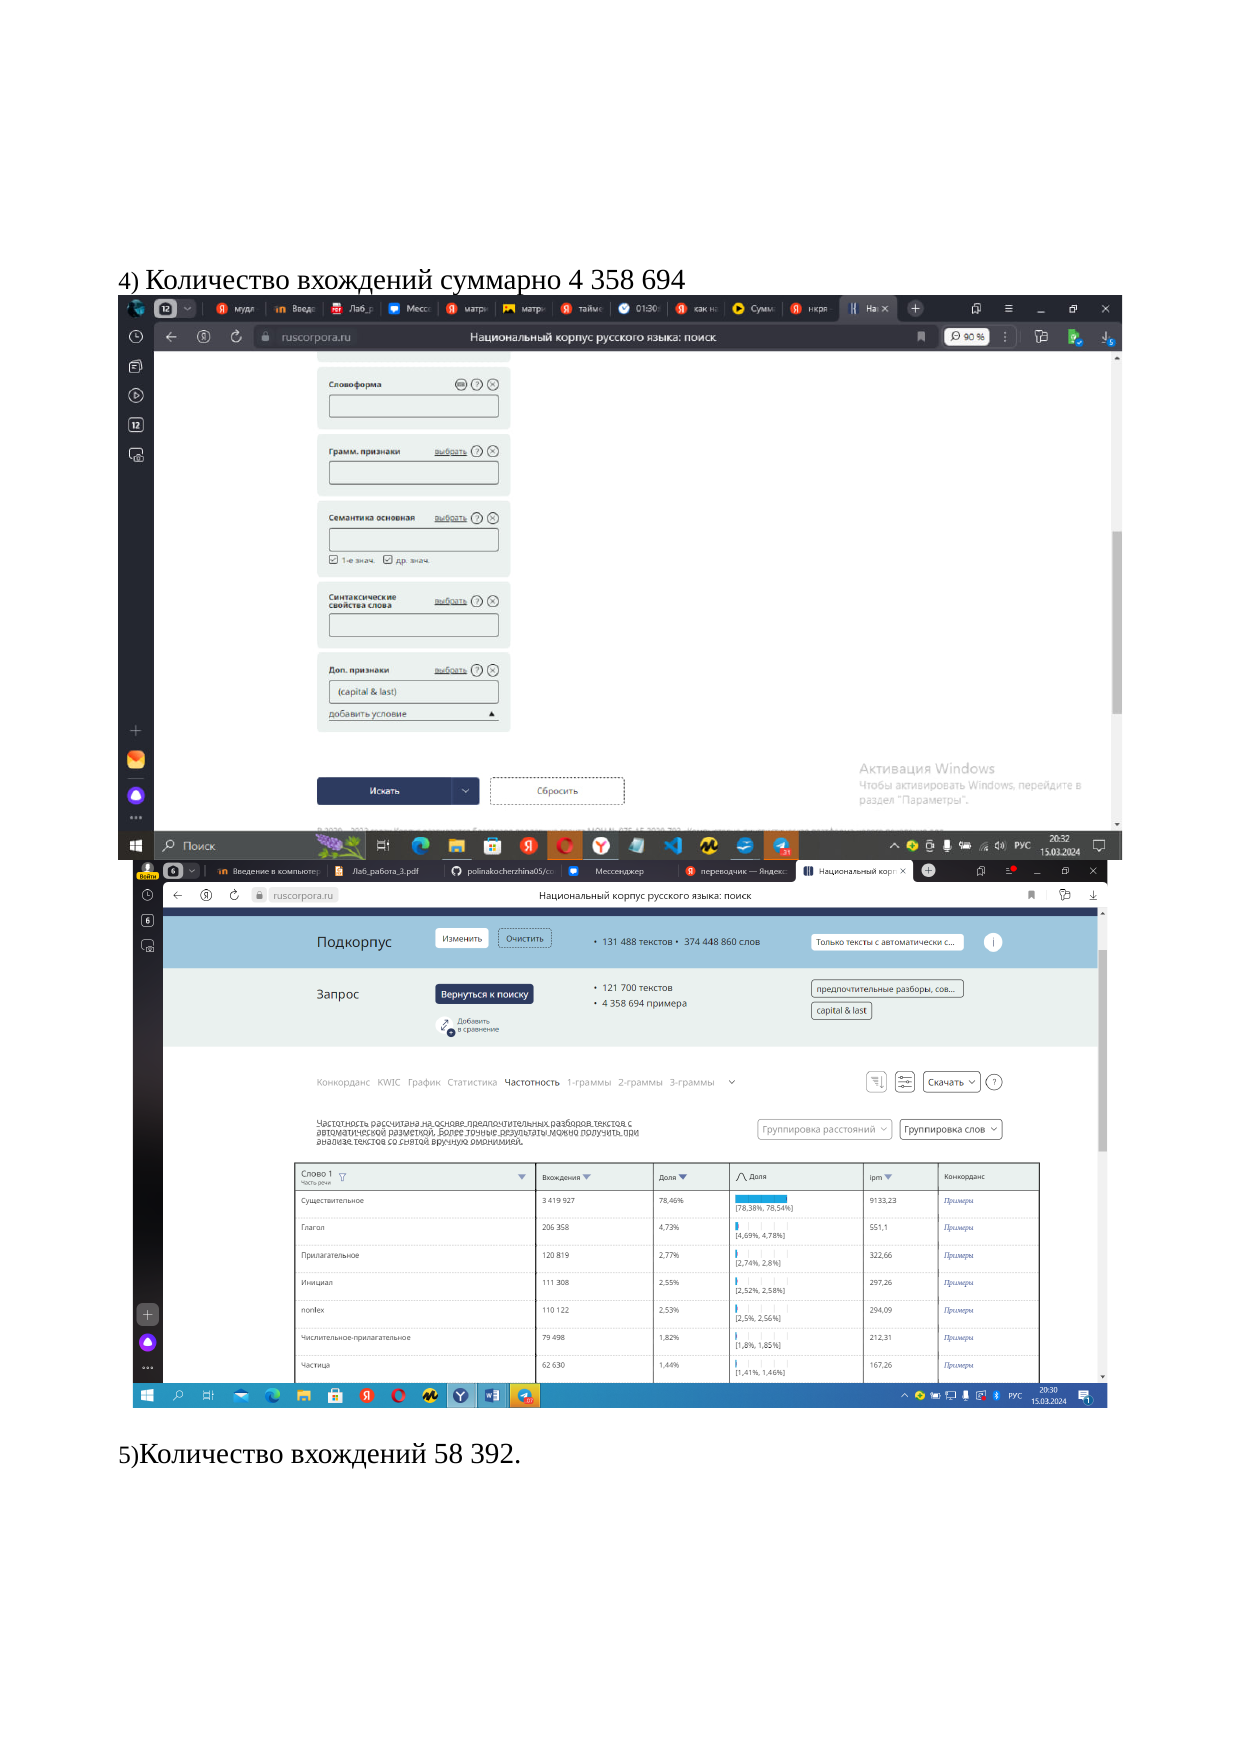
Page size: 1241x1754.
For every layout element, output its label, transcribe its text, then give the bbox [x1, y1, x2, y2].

text 4) Количество вхождений суммарно 4 358 694 [118, 262, 1122, 295]
text 5)Количество вхождений 58 392. [118, 1436, 1122, 1470]
picture [118, 295, 1123, 1408]
